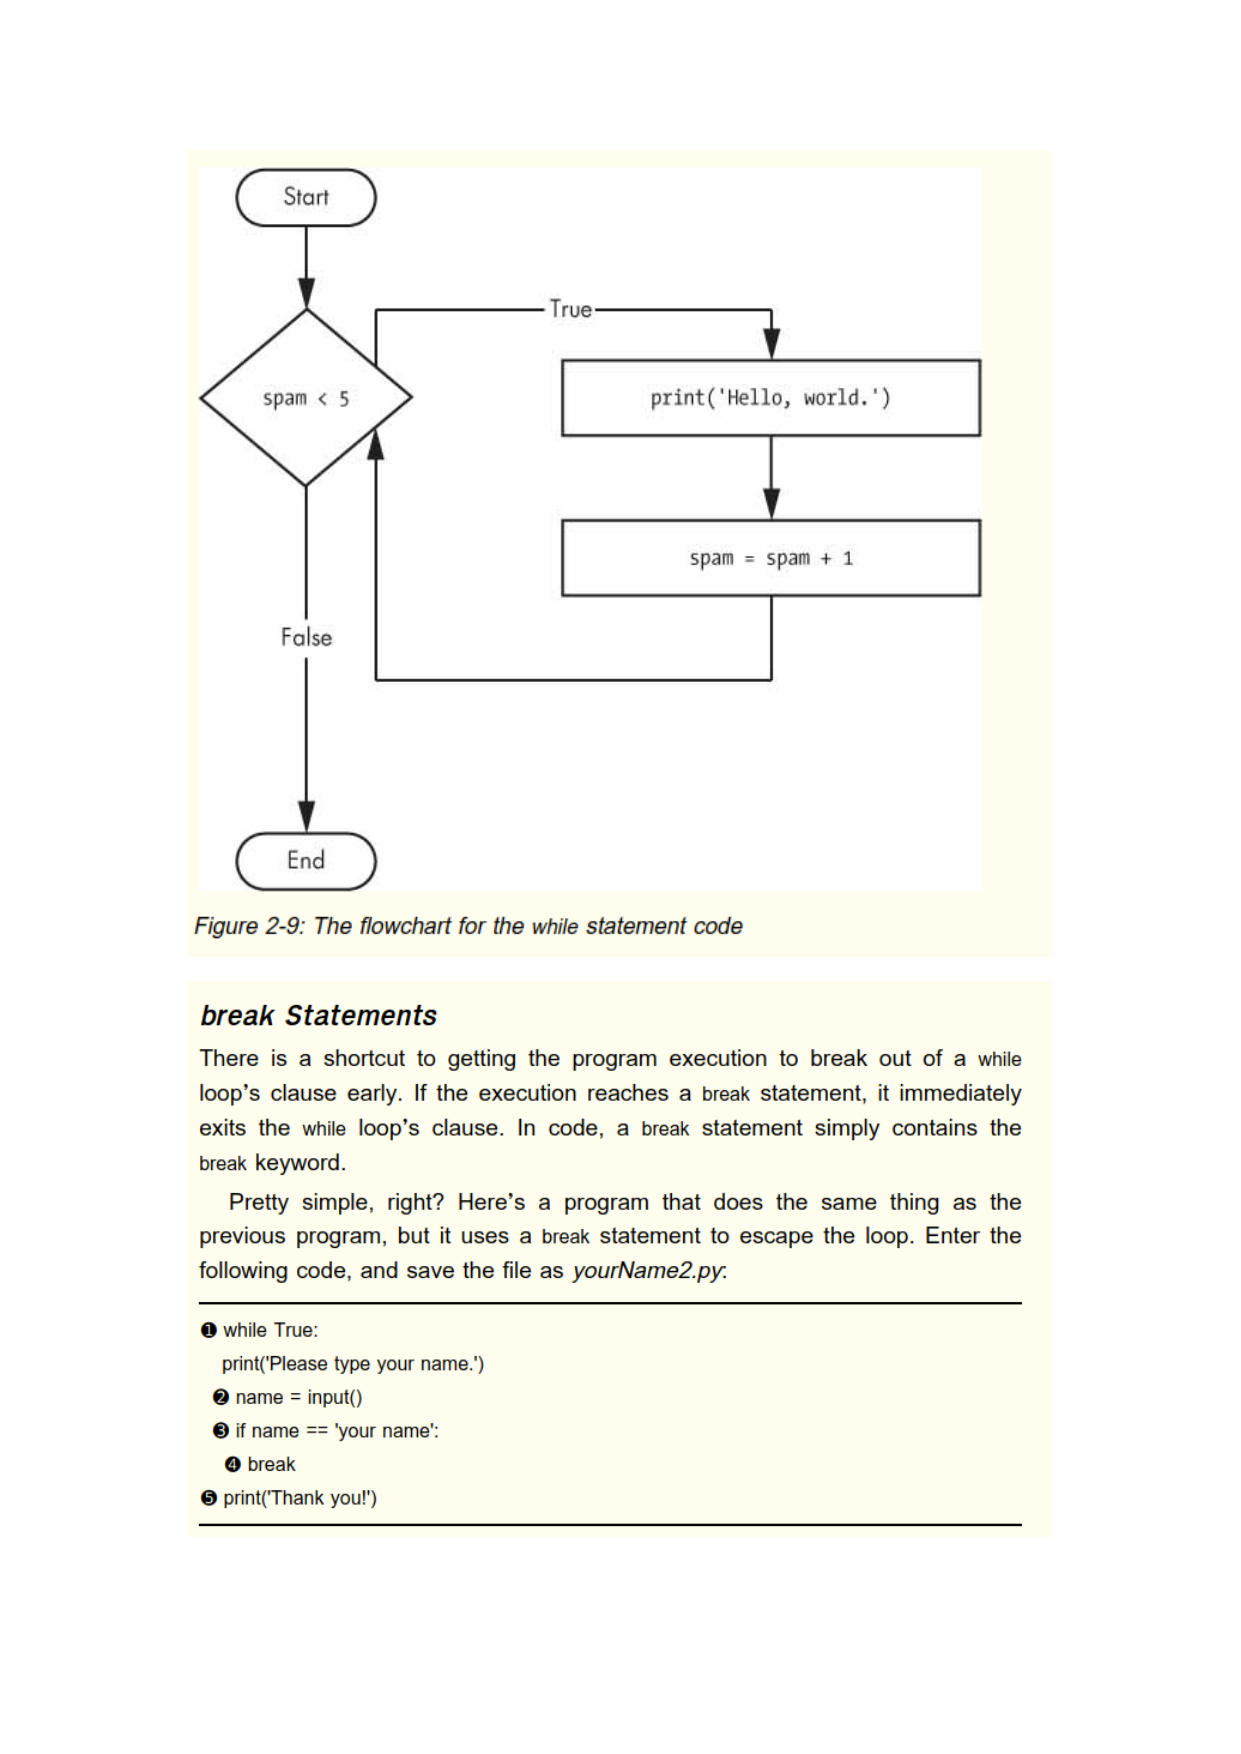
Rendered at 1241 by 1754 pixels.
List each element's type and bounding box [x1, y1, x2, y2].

picture [187, 150, 1052, 957]
picture [187, 981, 1052, 1537]
